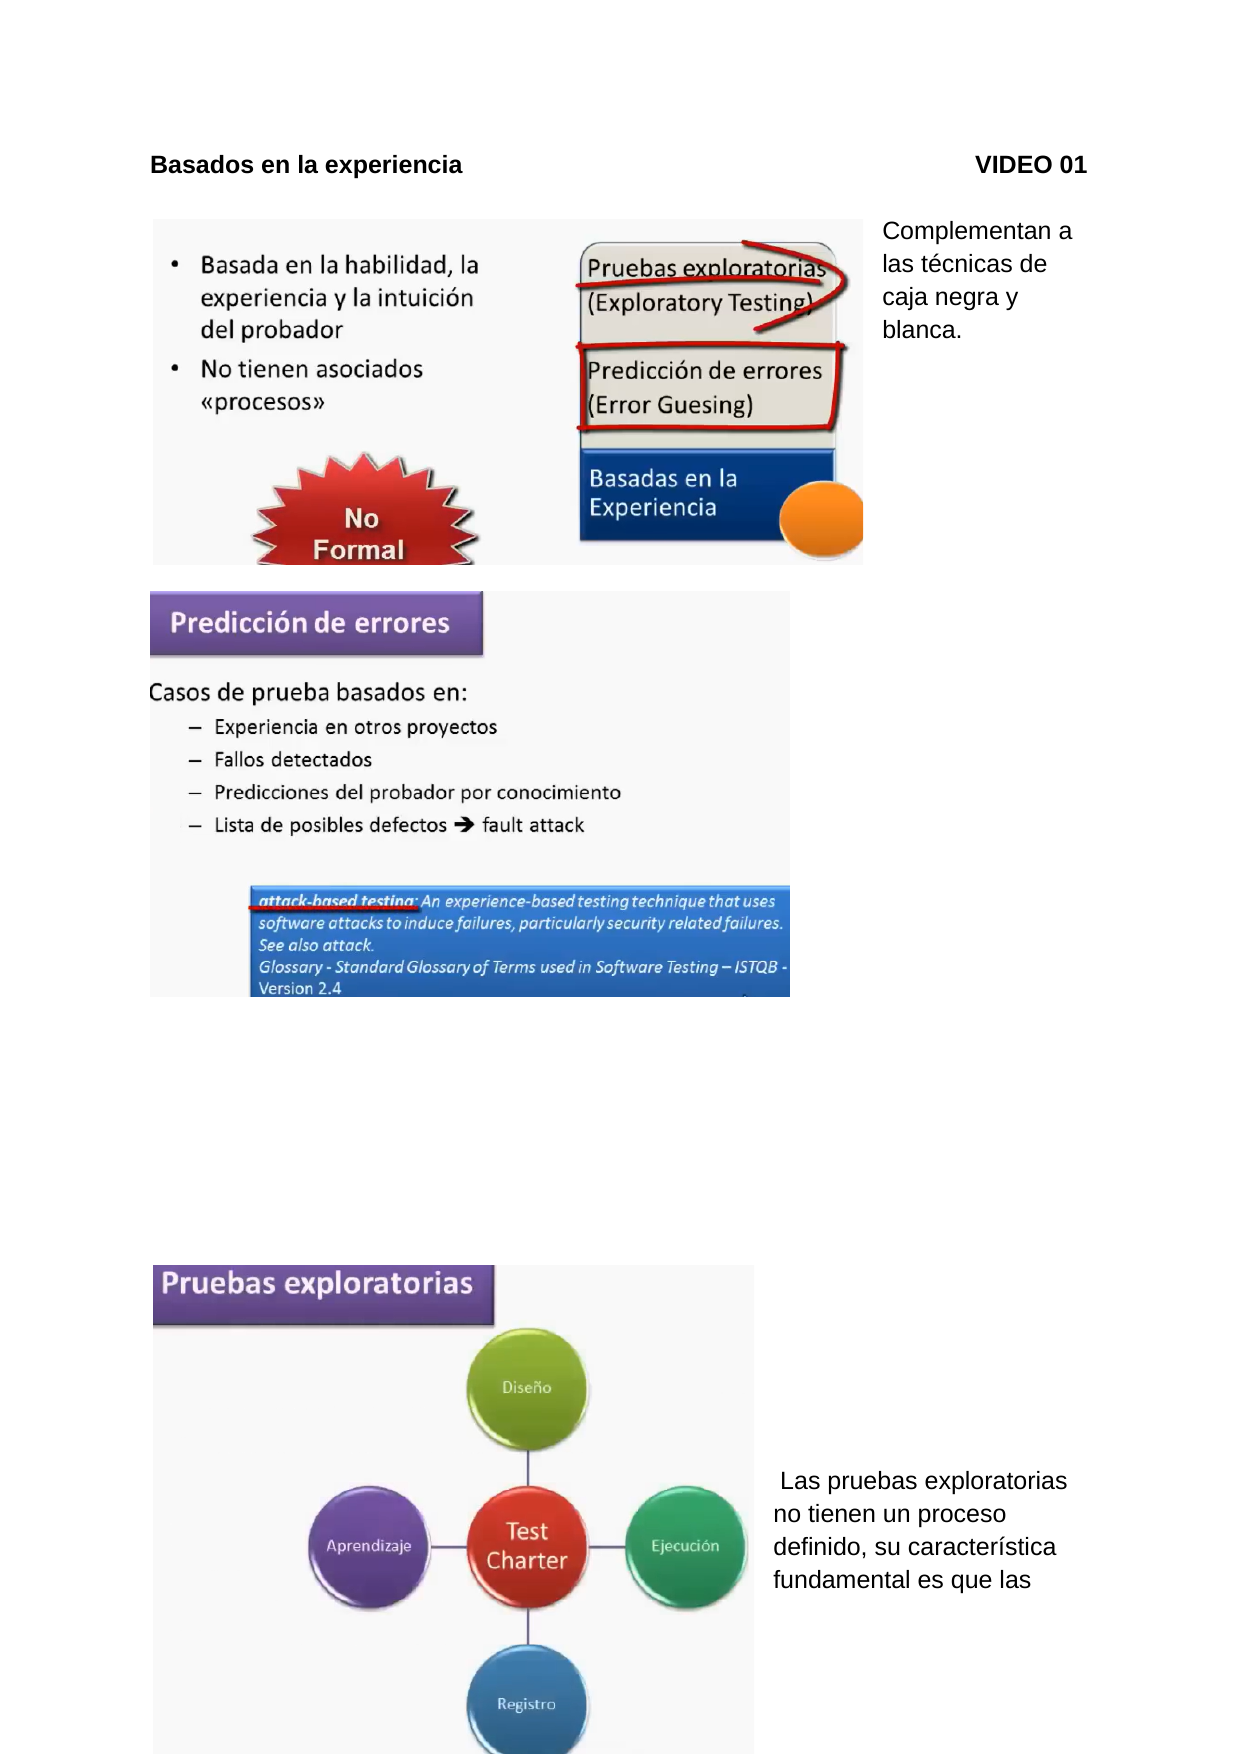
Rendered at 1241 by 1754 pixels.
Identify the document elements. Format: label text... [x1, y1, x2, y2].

picture [153, 1265, 755, 1754]
text Las pruebas exploratorias no tienen un proceso definido, su característica fundamental es que las [755, 1466, 1090, 1594]
text Complementan a las técnicas de caja negra y blanca. [150, 216, 1090, 344]
picture [150, 591, 790, 997]
picture [153, 219, 864, 565]
text Basados en la experiencia VIDEO 01 [150, 150, 1090, 179]
